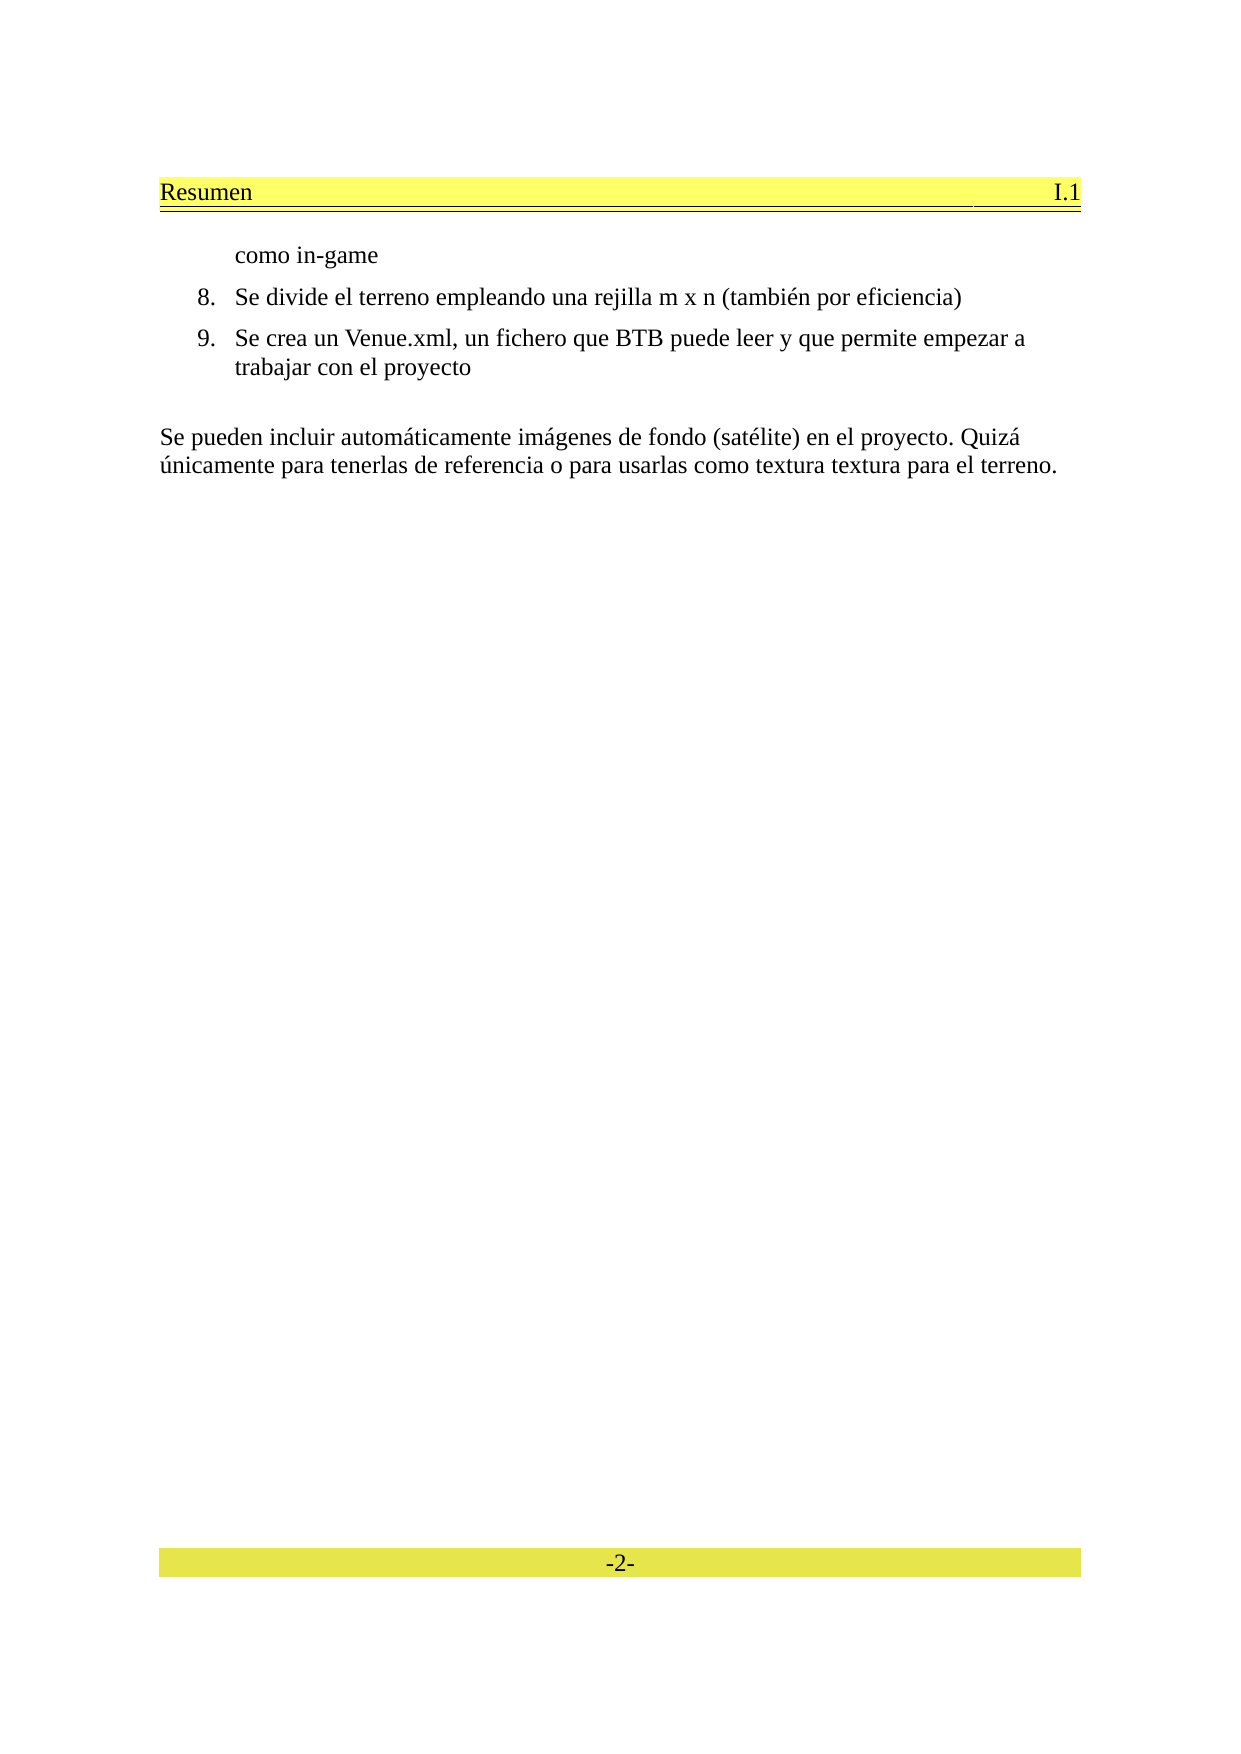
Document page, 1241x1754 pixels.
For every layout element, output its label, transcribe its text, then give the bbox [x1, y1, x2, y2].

list Se crea un Venue.xml, un fichero que BTB puede leer y que permite empezar a trabajar con el proyecto [197, 323, 1081, 380]
list como in-game [197, 240, 1081, 269]
list Se divide el terreno empleando una rejilla m x n (también por eficiencia) [197, 282, 1081, 310]
text Se pueden incluir automáticamente imágenes de fondo (satélite) en el proyecto. Quizá únicamente para tenerlas de referencia o para usarlas como textura textura para el terreno. [159, 393, 1081, 479]
